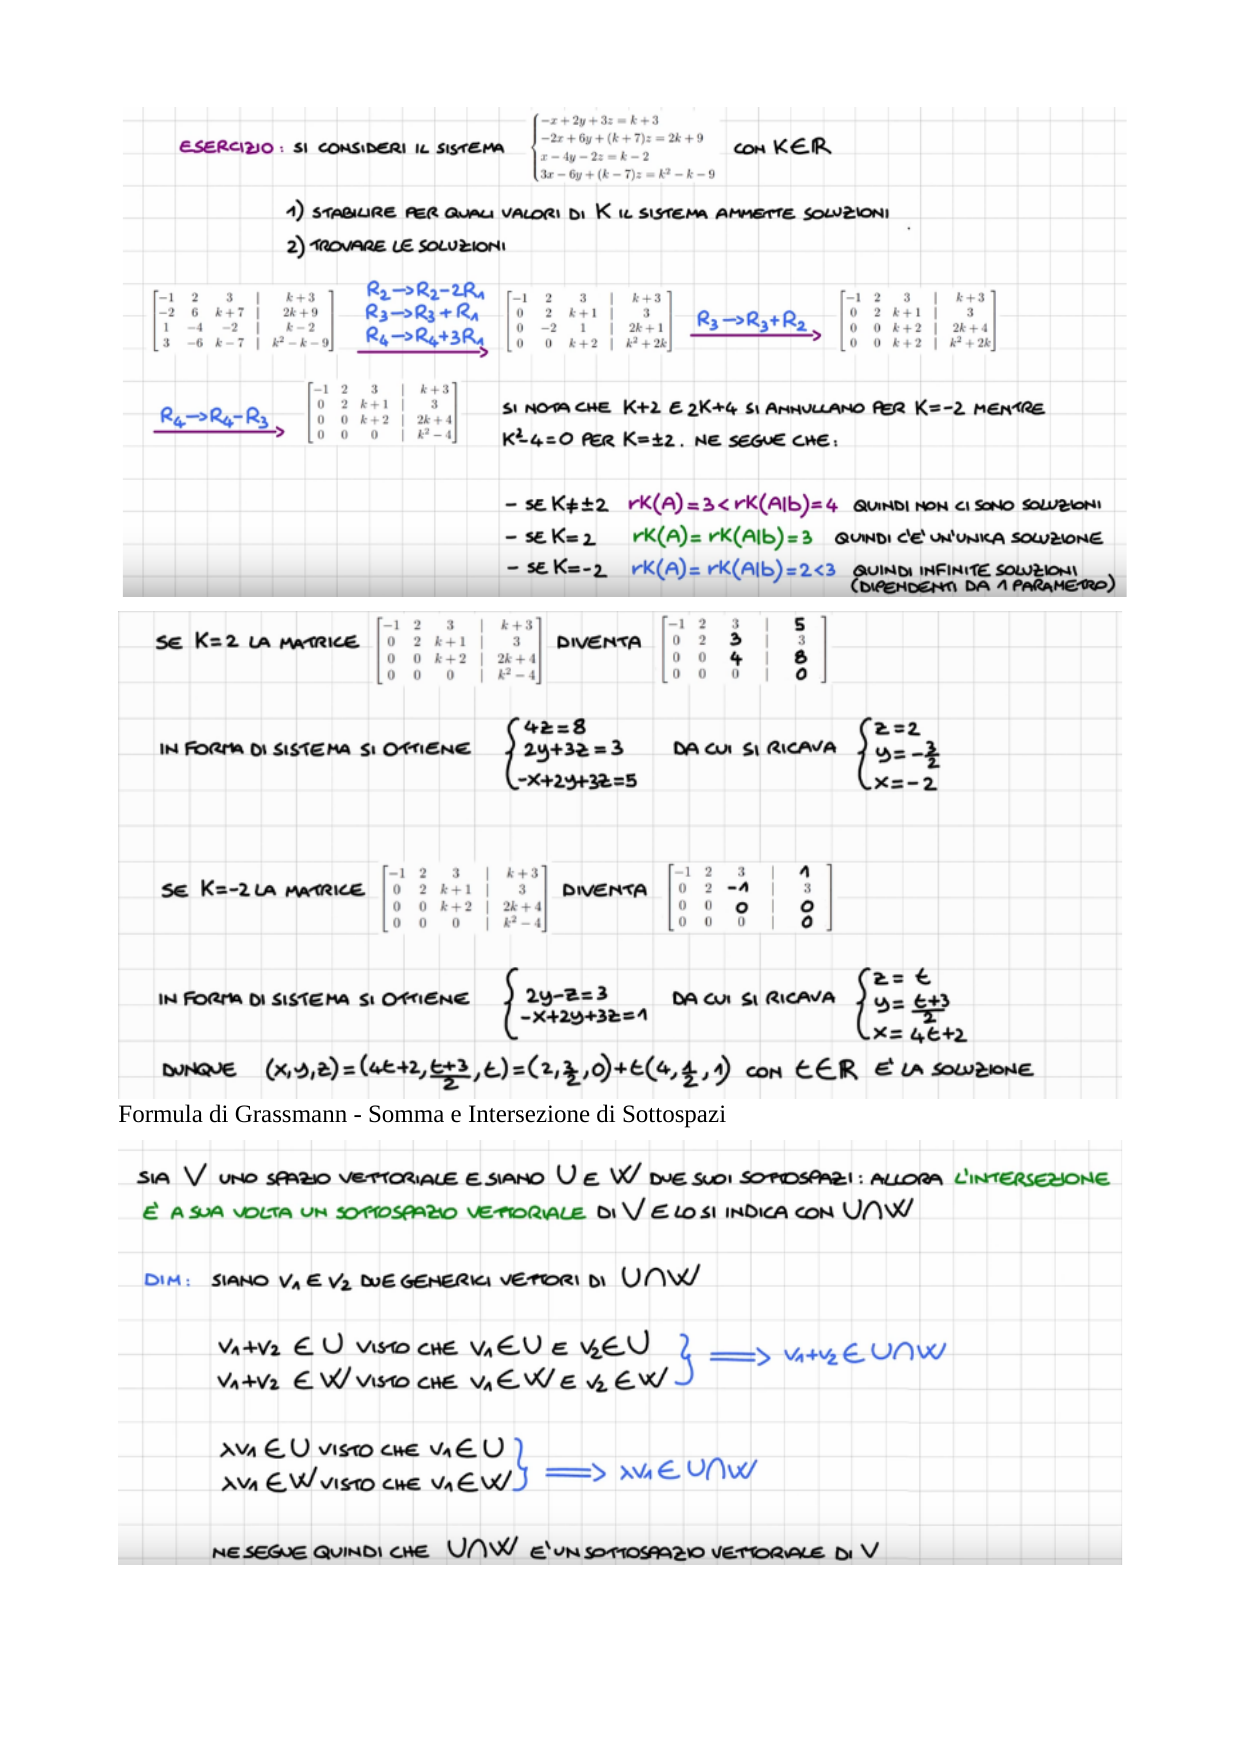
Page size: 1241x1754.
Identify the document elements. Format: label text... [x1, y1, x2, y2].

subtitle [118, 118, 1122, 611]
subtitle Formula di Grassmann - Somma e Intersezione di Sottospazi [118, 1099, 1122, 1127]
picture [118, 1140, 1123, 1565]
picture [118, 611, 1123, 1099]
picture [122, 107, 1127, 597]
